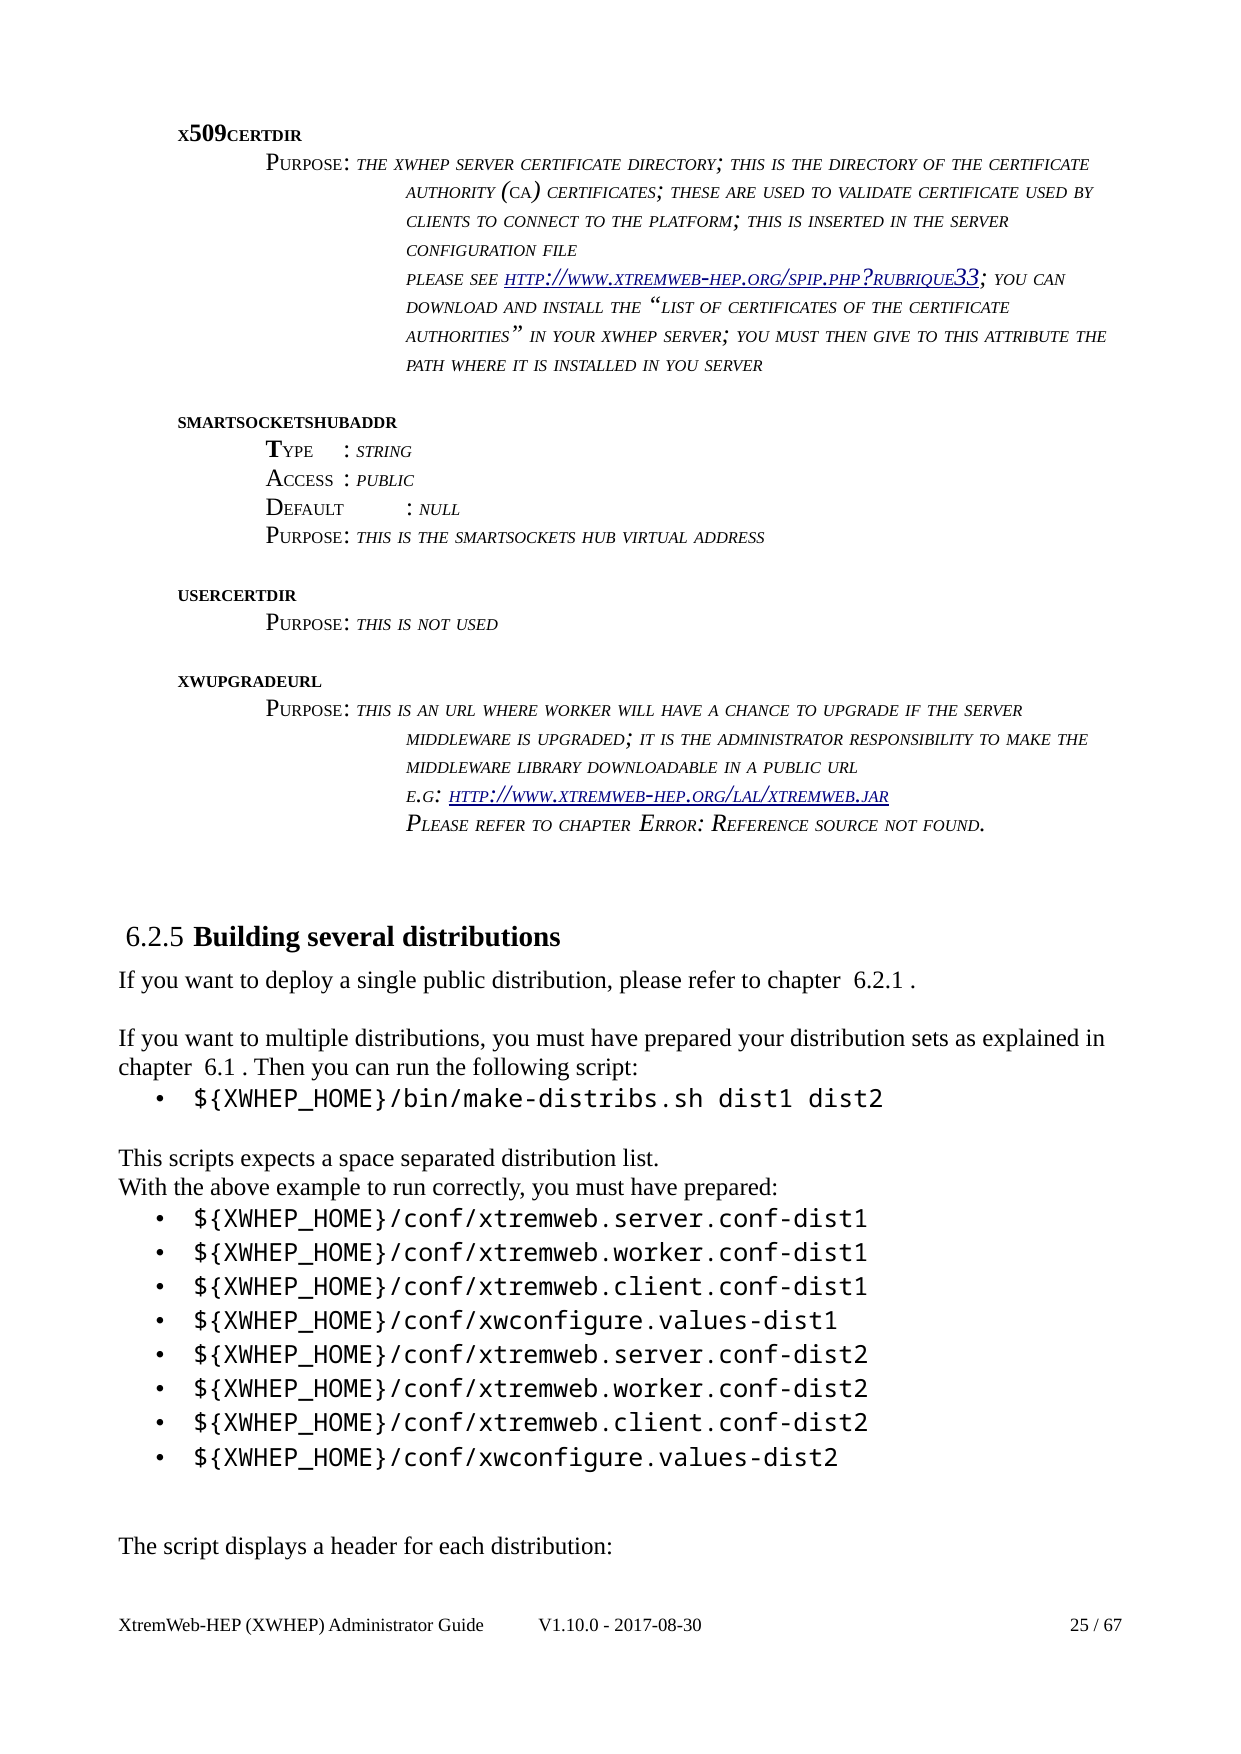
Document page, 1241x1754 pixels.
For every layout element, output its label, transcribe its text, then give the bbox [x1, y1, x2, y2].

list ${XWHEP_HOME}/conf/xwconfigure.values-dist2 [156, 1439, 1122, 1473]
list ${XWHEP_HOME}/conf/xwconfigure.values-dist1 [156, 1303, 1122, 1337]
list ${XWHEP_HOME}/conf/xtremweb.worker.conf-dist2 [156, 1371, 1122, 1405]
text The script displays a header for each distribution: [118, 1531, 1122, 1559]
list ${XWHEP_HOME}/conf/xtremweb.server.conf-dist1 [156, 1201, 1122, 1235]
text usercertdir [177, 578, 1122, 607]
text Purpose : this is not used [265, 607, 1122, 636]
text If you want to deploy a single public distribution, please refer to chapter 6.2.1. [118, 965, 1122, 994]
list ${XWHEP_HOME}/conf/xtremweb.server.conf-dist2 [156, 1337, 1122, 1371]
text Access : public [265, 463, 1122, 492]
list ${XWHEP_HOME}/bin/make-distribs.sh dist1 dist2 [156, 1080, 1122, 1114]
text With the above example to run correctly, you must have prepared: [118, 1172, 1122, 1201]
text If you want to multiple distributions, you must have prepared your distribution sets as explained in chapter 6.1. Then you can run the following script: [118, 1023, 1122, 1080]
text x509certdir [177, 118, 1122, 147]
list ${XWHEP_HOME}/conf/xtremweb.client.conf-dist2 [156, 1405, 1122, 1439]
text Purpose : this is the smartsockets hub virtual address [265, 521, 1122, 549]
text This scripts expects a space separated distribution list. [118, 1143, 1122, 1172]
subtitle Building several distributions [118, 919, 1122, 953]
text xwupgradeurl [177, 664, 1122, 693]
text Type : string [265, 434, 1122, 463]
text Purpose : this is an url where worker will have a chance to upgrade if the server middleware is upgraded; it is the administrator responsibility to make the middleware library downloadable in a public url e.g: http://www.xtremweb-hep.org/lal/xtremweb.jar Please refer to chapter Erreur : source de la référence non trouvée. [265, 693, 1122, 837]
text Purpose : the xwhep server certificate directory; this is the directory of the certificate authority (ca) certificates; these are used to validate certificate used by clients to connect to the platform; this is inserted in the server configuration file please see http://www.xtremweb-hep.org/spip.php?rubrique33; you can download and install the “list of certificates of the certificate authorities” in your xwhep server; you must then give to this attribute the path where it is installed in you server [265, 147, 1122, 377]
list ${XWHEP_HOME}/conf/xtremweb.client.conf-dist1 [156, 1269, 1122, 1303]
text smartsocketshubaddr [177, 406, 1122, 434]
list ${XWHEP_HOME}/conf/xtremweb.worker.conf-dist1 [156, 1235, 1122, 1269]
text Default : null [265, 492, 1122, 521]
